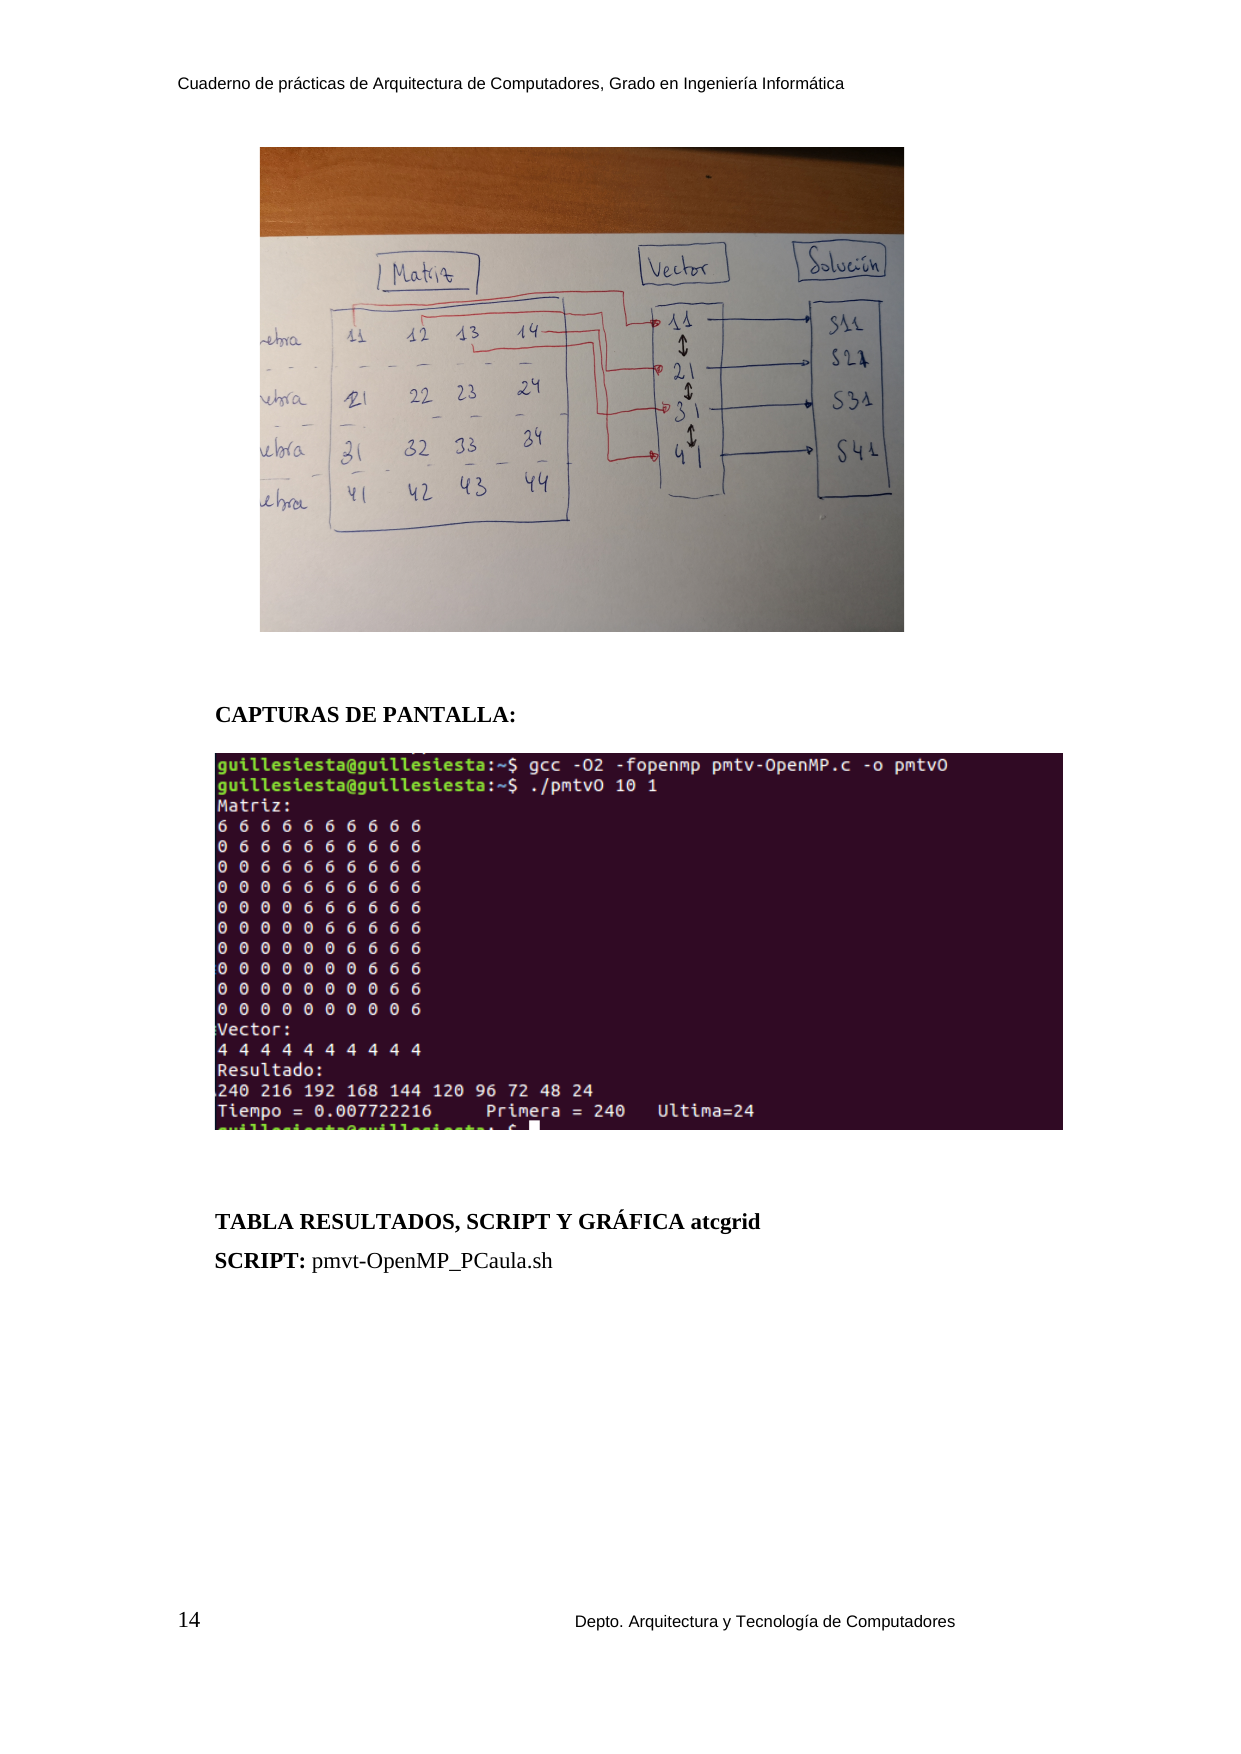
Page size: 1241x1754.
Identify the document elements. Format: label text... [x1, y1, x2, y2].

picture [214, 753, 1063, 1130]
text CAPTURAS DE PANTALLA: [215, 701, 1063, 727]
list SCRIPT: pmvt-OpenMP_PCaula.sh [214, 1247, 1063, 1273]
text TABLA RESULTADOS, SCRIPT Y GRÁFICA atcgrid [215, 1208, 1063, 1234]
picture [259, 147, 905, 632]
